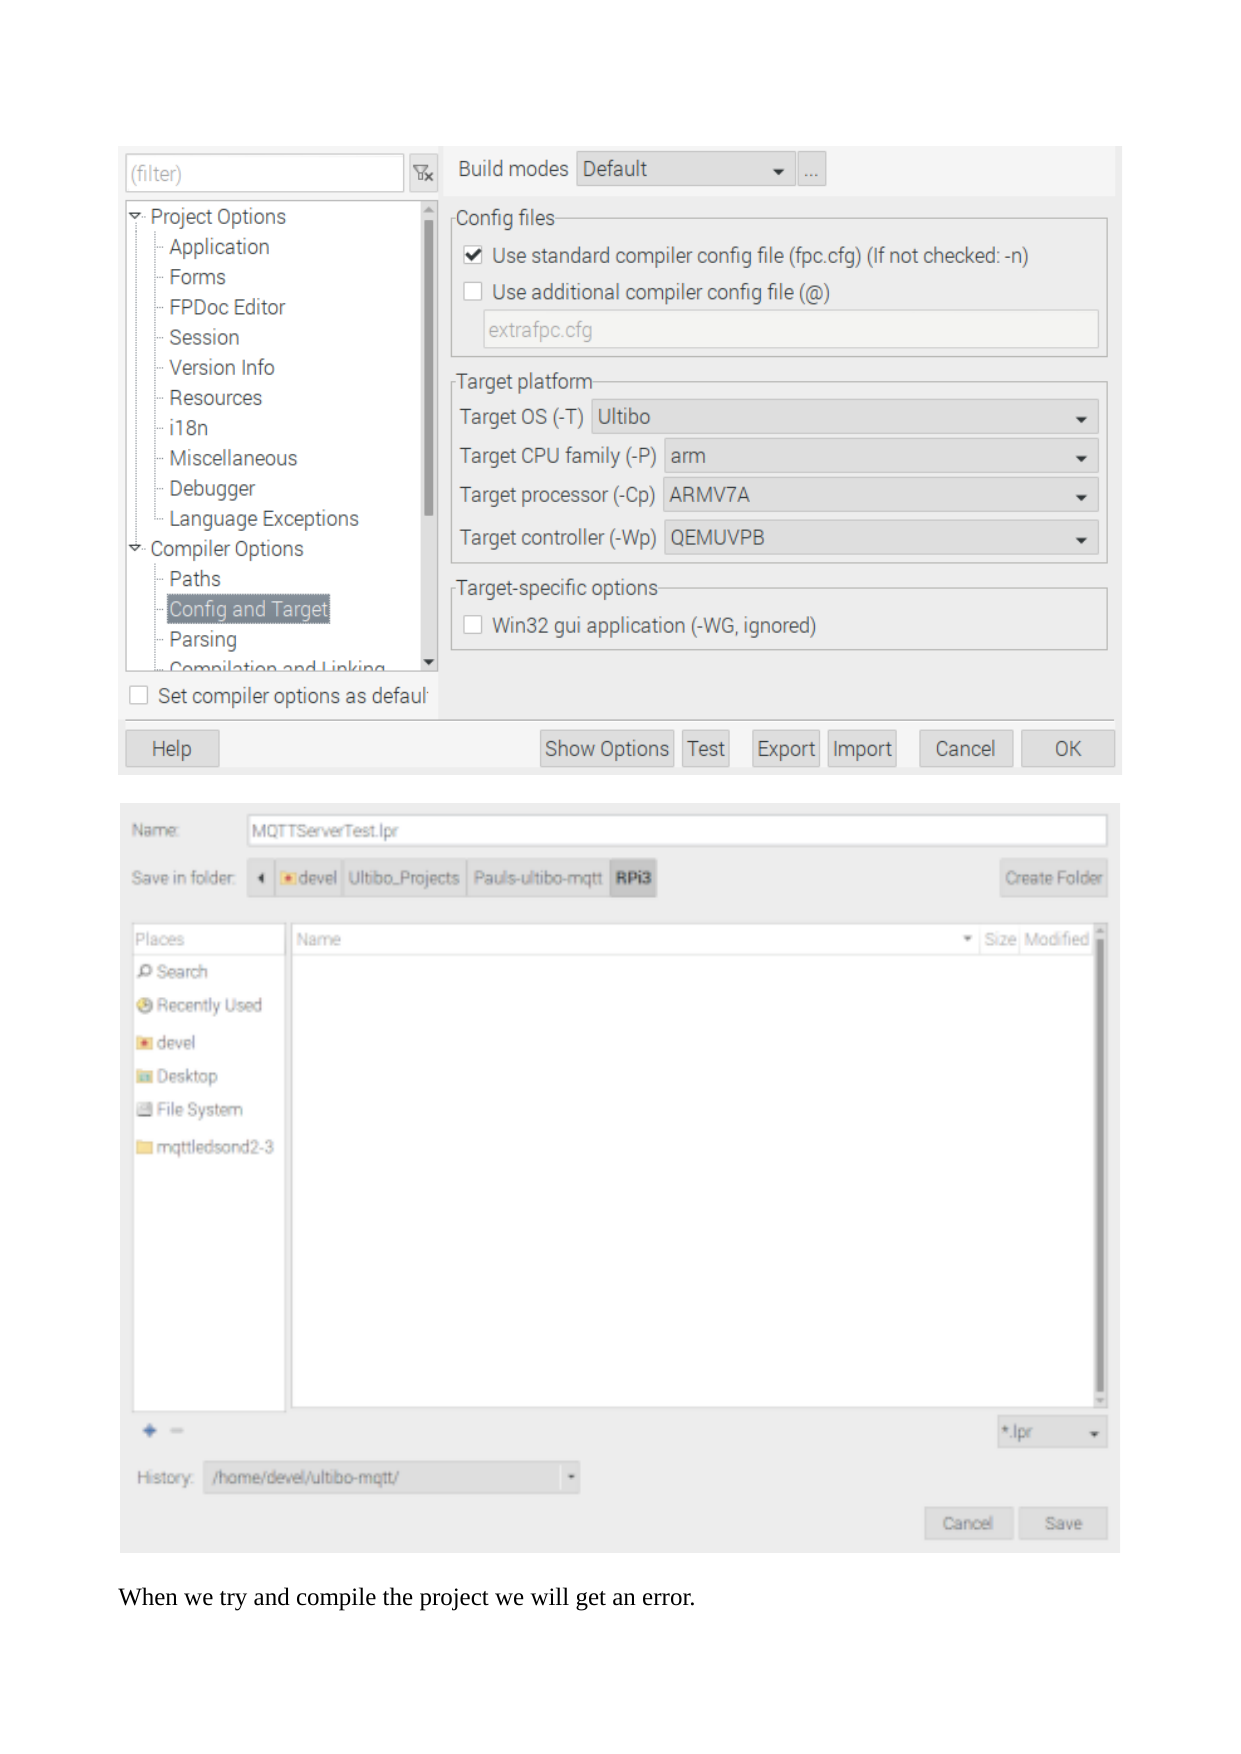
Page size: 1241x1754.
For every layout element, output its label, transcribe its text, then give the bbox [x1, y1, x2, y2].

picture [120, 803, 1121, 1553]
picture [118, 146, 1123, 775]
text When we try and compile the project we will get an error. [118, 1582, 1122, 1610]
